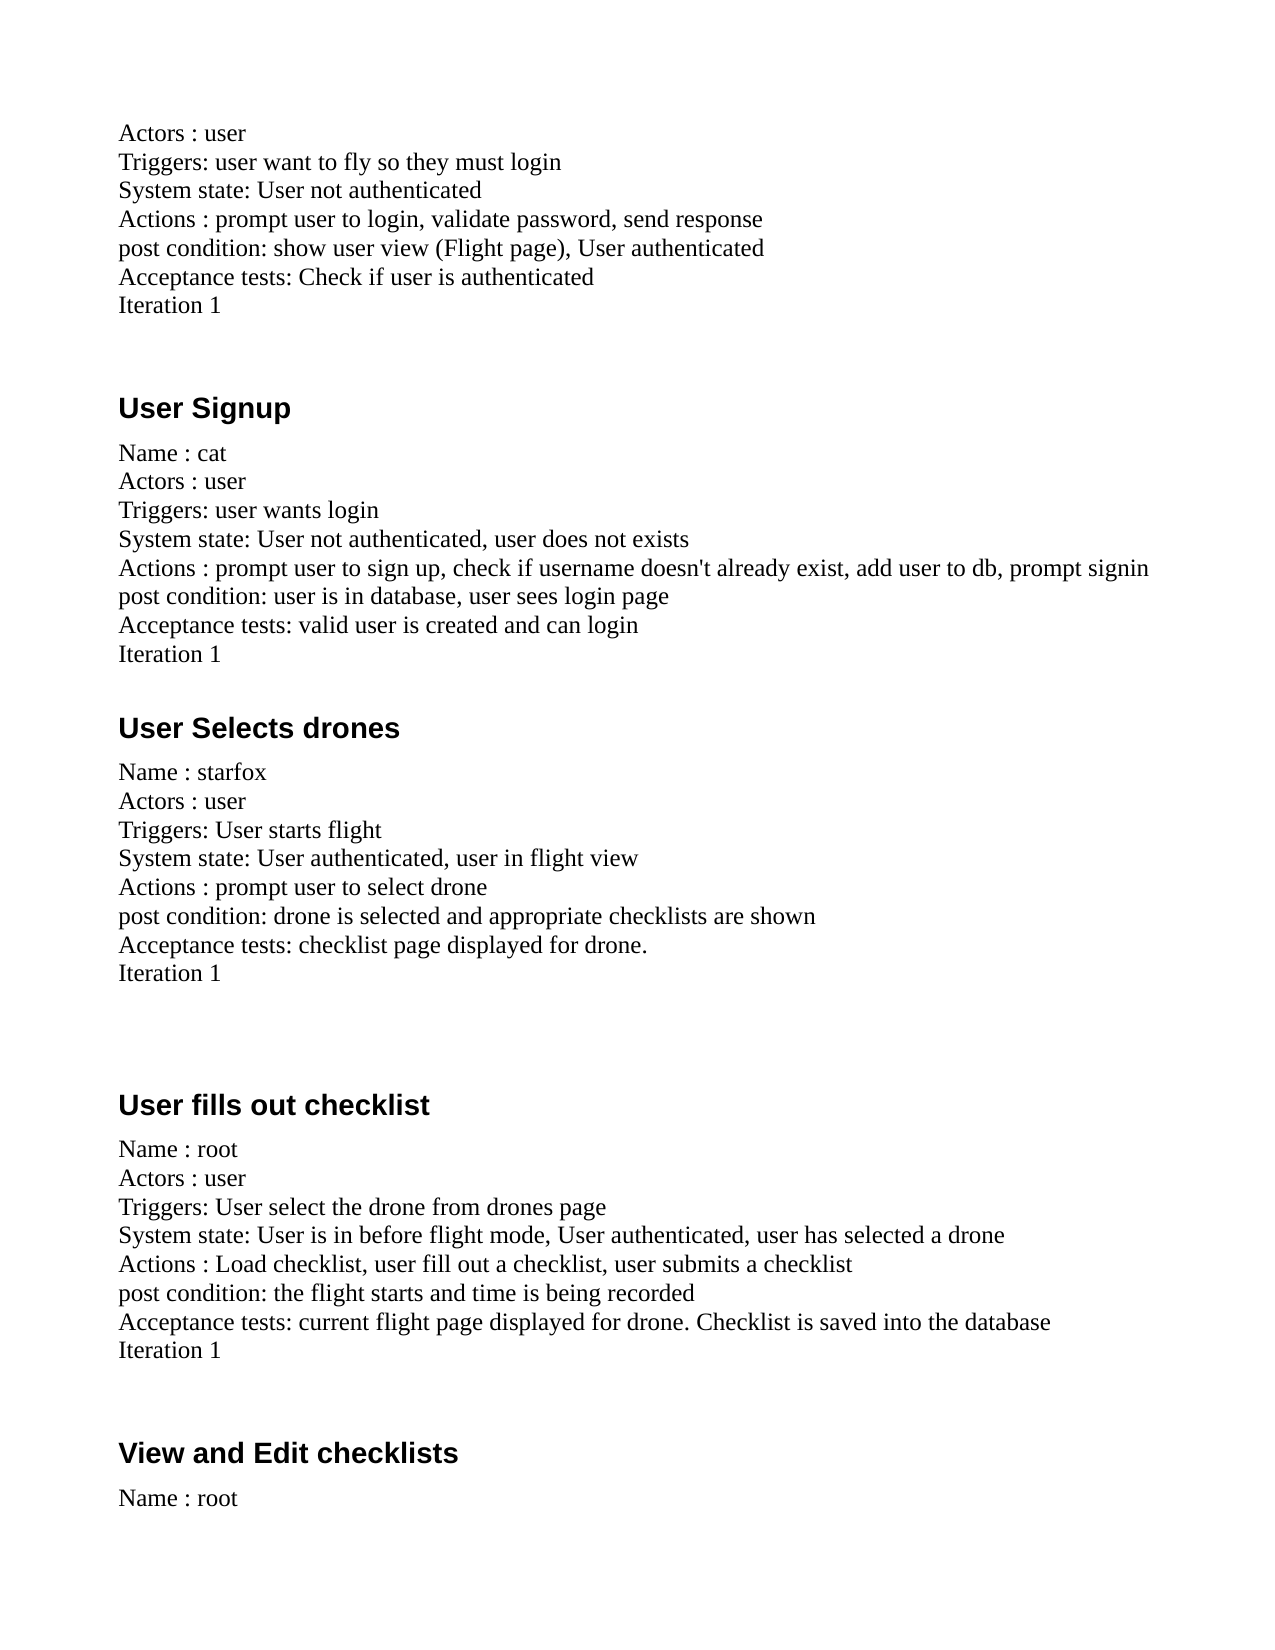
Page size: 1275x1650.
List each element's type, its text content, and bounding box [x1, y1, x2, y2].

text System state: User not authenticated [118, 176, 1157, 204]
text Actors : user [118, 786, 1157, 815]
text Acceptance tests: valid user is created and can login [118, 610, 1157, 639]
text Name : root [118, 1134, 1157, 1163]
text post condition: show user view (Flight page), User authenticated [118, 233, 1157, 262]
subtitle User Signup [118, 391, 1157, 425]
subtitle User fills out checklist [118, 1088, 1157, 1122]
text Actions : prompt user to sign up, check if username doesn't already exist, add user to db, prompt signin [118, 553, 1157, 581]
text Iteration 1 [118, 639, 1157, 668]
text Acceptance tests: Check if user is authenticated [118, 262, 1157, 291]
text Acceptance tests: checklist page displayed for drone. [118, 930, 1157, 958]
text System state: User is in before flight mode, User authenticated, user has selected a drone [118, 1221, 1157, 1249]
text Acceptance tests: current flight page displayed for drone. Checklist is saved into the database [118, 1307, 1157, 1336]
text System state: User authenticated, user in flight view [118, 843, 1157, 872]
text Triggers: user want to fly so they must login [118, 147, 1157, 176]
text Actors : user [118, 118, 1157, 147]
text Actors : user [118, 466, 1157, 495]
text Actions : prompt user to login, validate password, send response [118, 204, 1157, 233]
text Triggers: User select the drone from drones page [118, 1192, 1157, 1221]
subtitle User Selects drones [118, 711, 1157, 745]
text Iteration 1 [118, 958, 1157, 987]
text Iteration 1 [118, 291, 1157, 319]
text Triggers: User starts flight [118, 815, 1157, 843]
text post condition: the flight starts and time is being recorded [118, 1278, 1157, 1307]
text Actions : Load checklist, user fill out a checklist, user submits a checklist [118, 1249, 1157, 1278]
text Triggers: user wants login [118, 495, 1157, 524]
text Name : cat [118, 438, 1157, 466]
text post condition: user is in database, user sees login page [118, 581, 1157, 610]
text Name : root [118, 1483, 1157, 1511]
text Actions : prompt user to select drone [118, 872, 1157, 901]
text System state: User not authenticated, user does not exists [118, 524, 1157, 553]
text post condition: drone is selected and appropriate checklists are shown [118, 901, 1157, 930]
text Iteration 1 [118, 1336, 1157, 1364]
text Name : starfox [118, 757, 1157, 786]
subtitle View and Edit checklists [118, 1436, 1157, 1470]
text Actors : user [118, 1163, 1157, 1192]
